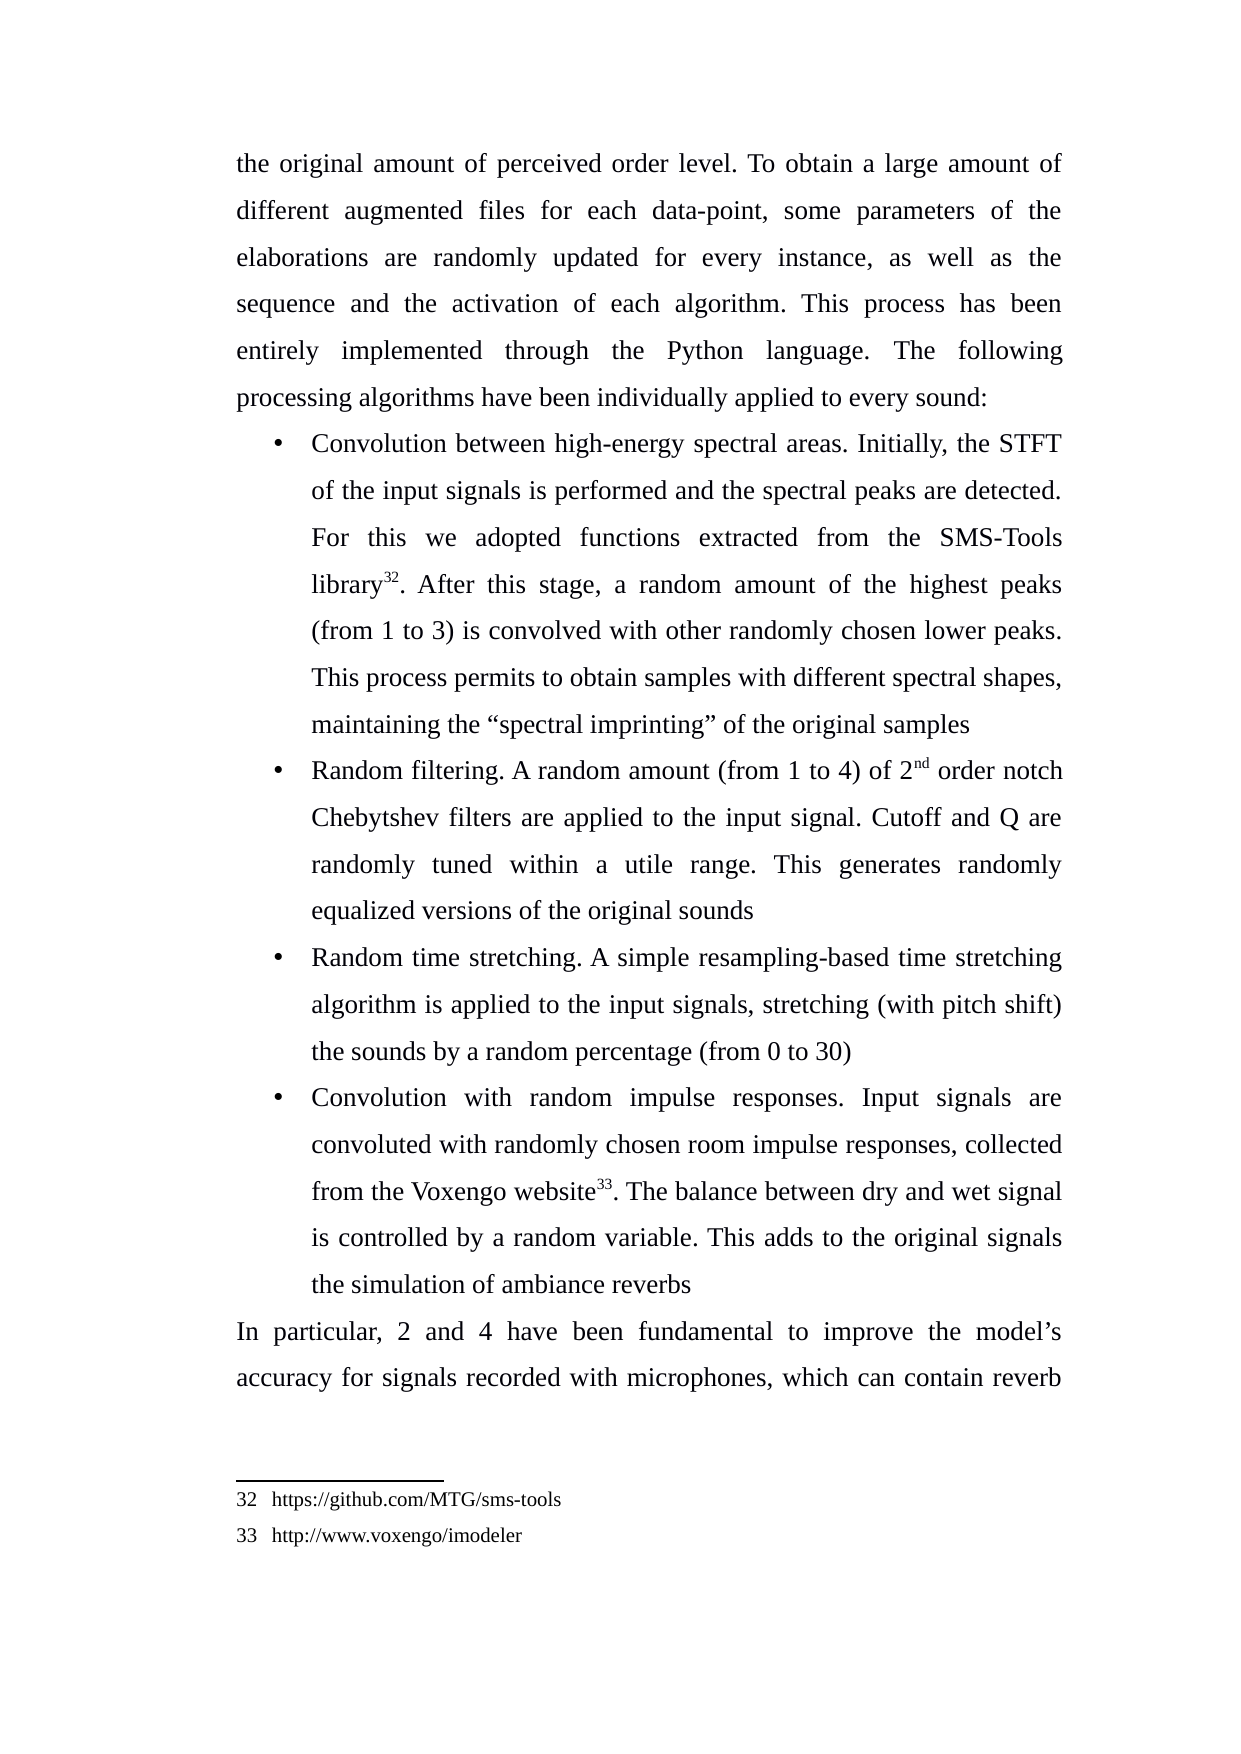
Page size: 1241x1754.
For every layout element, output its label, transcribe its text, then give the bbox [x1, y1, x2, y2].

list https://github.com/MTG/sms-tools [236, 1487, 1063, 1511]
text the original amount of perceived order level. To obtain a large amount of different augmented files for each data-point, some parameters of the elaborations are randomly updated for every instance, as well as the sequence and the activation of each algorithm. This process has been entirely implemented through the Python language. The following processing algorithms have been individually applied to every sound: [236, 148, 1063, 412]
list Random filtering. A random amount (from 1 to 4) of 2nd order notch Chebytshev filters are applied to the input signal. Cutoff and Q are randomly tuned within a utile range. This generates randomly equalized versions of the original sounds [274, 754, 1063, 926]
text In particular, 2 and 4 have been fundamental to improve the model’s accuracy for signals recorded with microphones, which can contain reverb [236, 1315, 1063, 1392]
list Convolution between high-energy spectral areas. Initially, the STFT of the input signals is performed and the spectral peaks are detected. For this we adopted functions extracted from the SMS-Tools library. After this stage, a random amount of the highest peaks (from 1 to 3) is convolved with other randomly chosen lower peaks. This process permits to obtain samples with different spectral shapes, maintaining the “spectral imprinting” of the original samples [274, 428, 1063, 739]
list Random time stretching. A simple resampling-based time stretching algorithm is applied to the input signals, stretching (with pitch shift) the sounds by a random percentage (from 0 to 30) [274, 941, 1063, 1066]
list http://www.voxengo/imodeler [236, 1523, 1063, 1547]
list Convolution with random impulse responses. Input signals are convoluted with randomly chosen room impulse responses, collected from the Voxengo website. The balance between dry and wet signal is controlled by a random variable. This adds to the original signals the simulation of ambiance reverbs [274, 1081, 1063, 1299]
